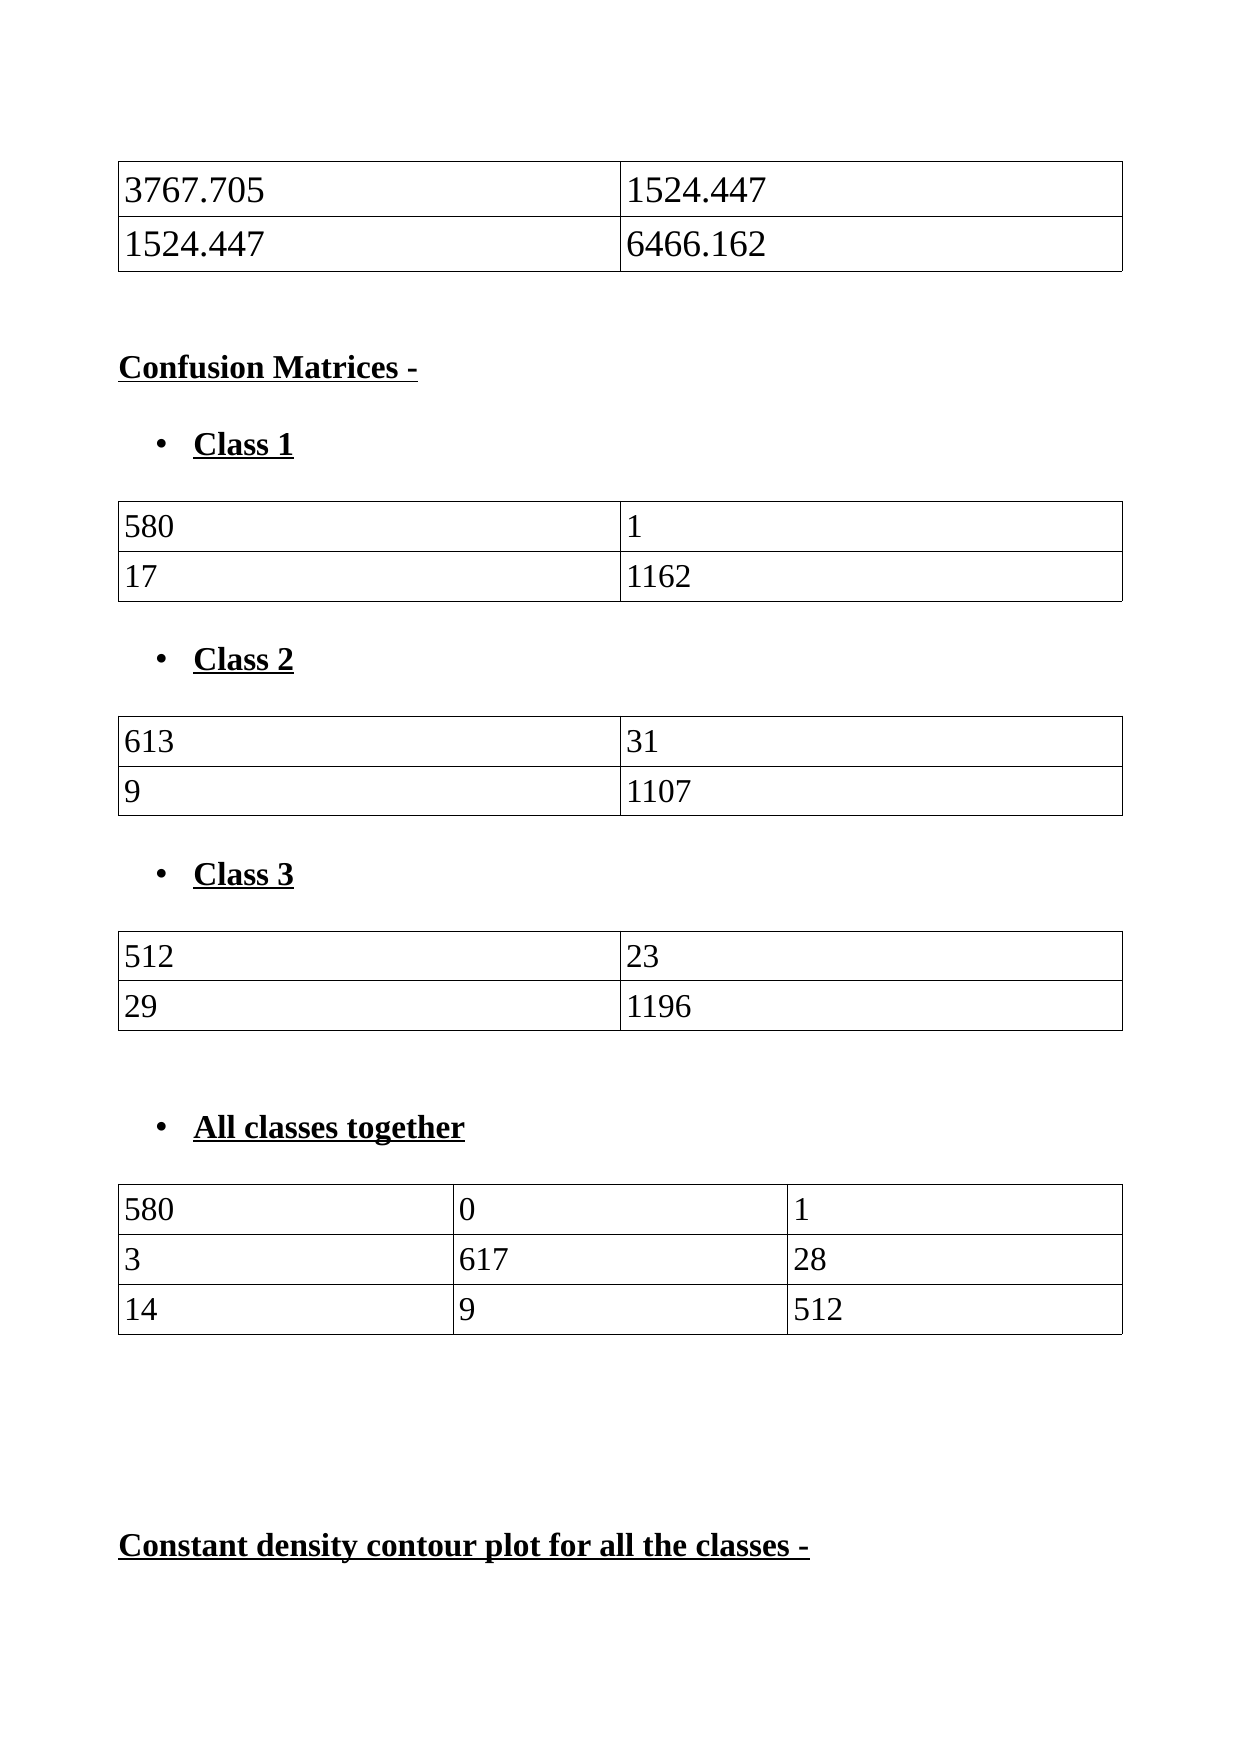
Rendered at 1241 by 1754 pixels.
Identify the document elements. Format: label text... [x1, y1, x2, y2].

table_header 580 [119, 1185, 453, 1234]
table_cell 1107 [621, 767, 1122, 815]
list All classes together [156, 1107, 1122, 1145]
table_cell 9 [119, 767, 620, 815]
table_cell 6466.162 [621, 217, 1122, 271]
text Constant density contour plot for all the classes - [118, 1525, 1122, 1563]
list Class 1 [156, 424, 1122, 462]
table_cell 9 [454, 1285, 787, 1333]
table_cell 14 [119, 1285, 453, 1333]
table_cell 1162 [621, 552, 1122, 601]
table_header 31 [621, 717, 1122, 766]
table_cell 617 [454, 1235, 787, 1283]
table_header 0 [454, 1185, 787, 1234]
table_cell 1196 [621, 981, 1122, 1030]
table_header 512 [119, 932, 620, 980]
table_header 1524.447 [621, 162, 1122, 216]
table_header 23 [621, 932, 1122, 980]
table_cell 29 [119, 981, 620, 1030]
table_cell 3 [119, 1235, 453, 1283]
table_cell 512 [788, 1285, 1122, 1333]
text Confusion Matrices - [118, 347, 1122, 386]
list Class 2 [156, 639, 1122, 677]
table_cell 1524.447 [119, 217, 620, 271]
table_header 3767.705 [119, 162, 620, 216]
list Class 3 [156, 854, 1122, 892]
table_header 580 [119, 502, 620, 551]
table_header 1 [788, 1185, 1122, 1234]
table_cell 17 [119, 552, 620, 601]
table_header 613 [119, 717, 620, 766]
table_cell 28 [788, 1235, 1122, 1283]
table_header 1 [621, 502, 1122, 551]
